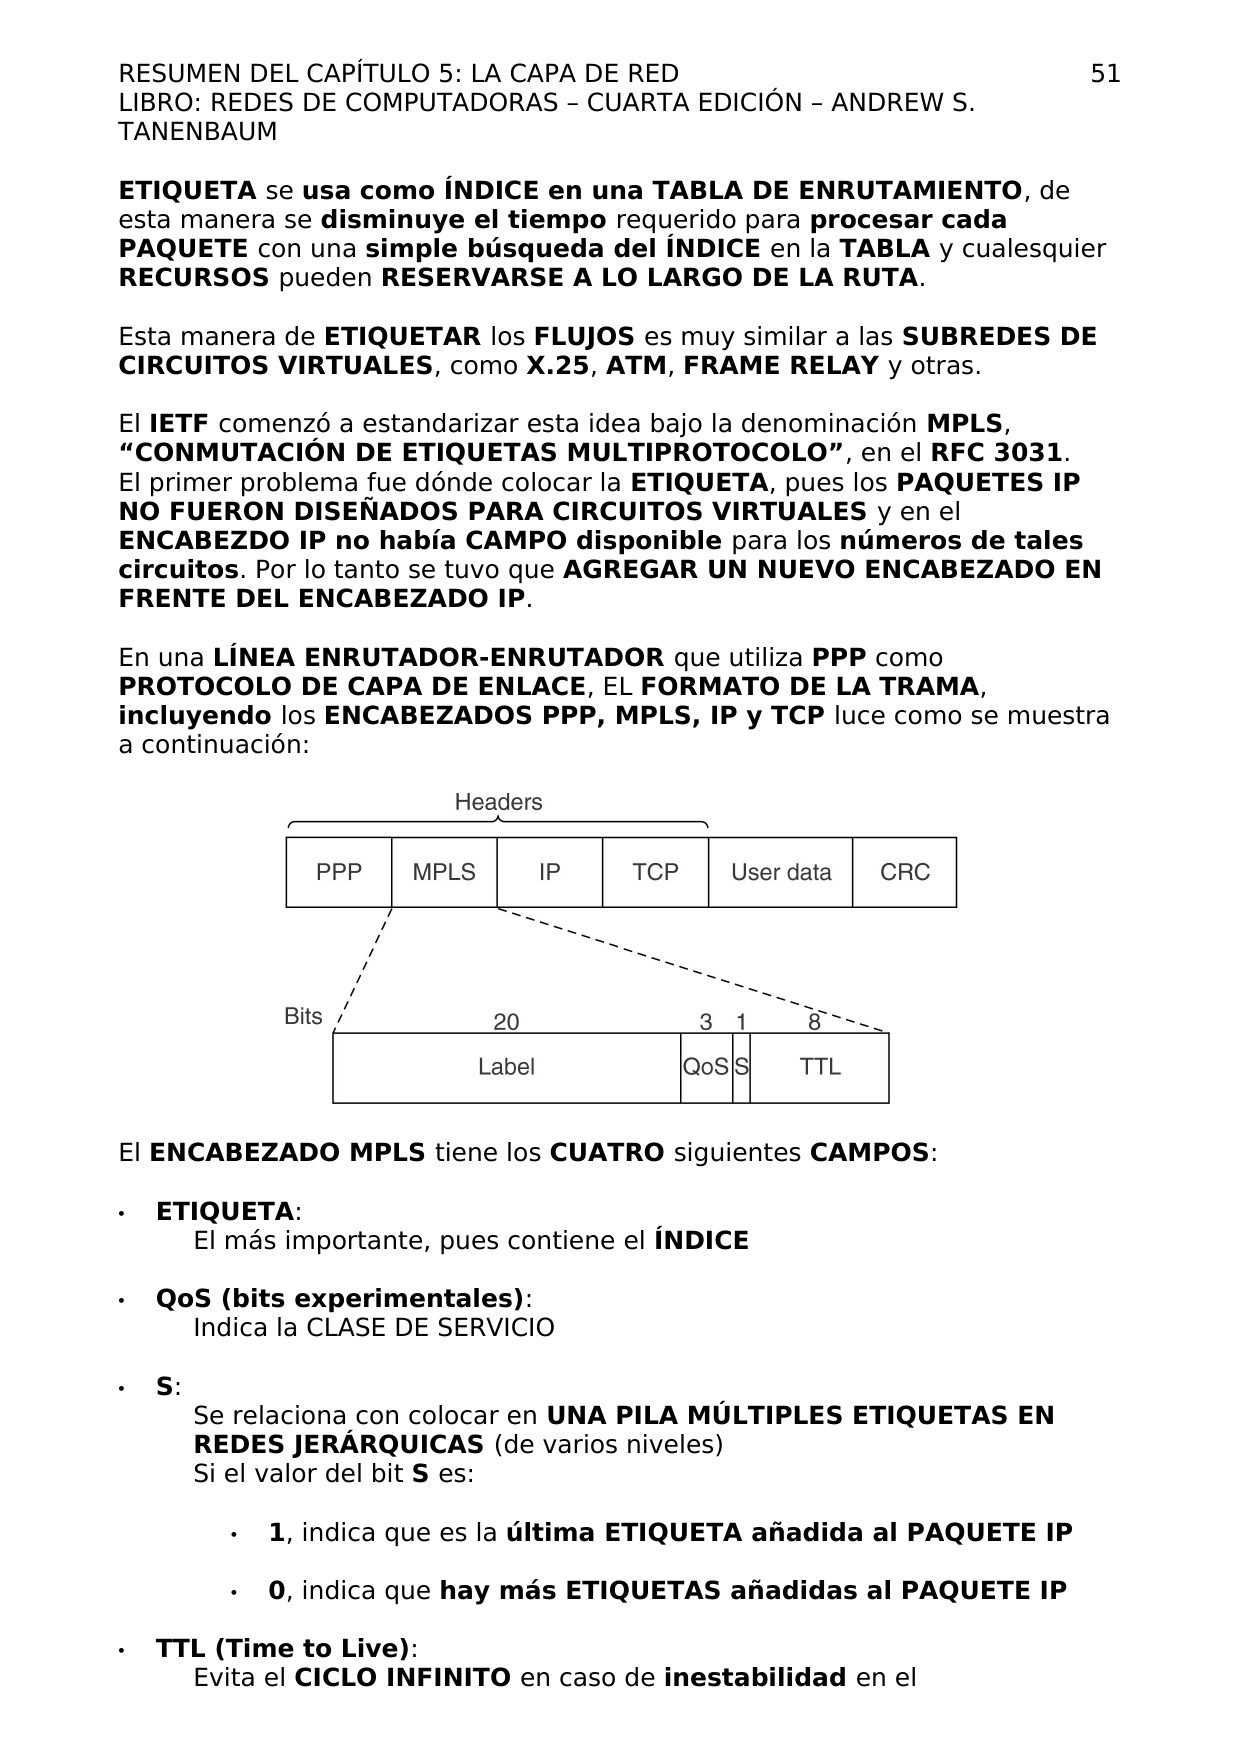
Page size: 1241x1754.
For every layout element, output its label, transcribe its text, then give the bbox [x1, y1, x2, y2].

text Esta manera de ETIQUETAR los FLUJOS es muy similar a las SUBREDES DE CIRCUITOS VIRTUALES, como X.25, ATM, FRAME RELAY y otras. [118, 322, 1122, 380]
text ETIQUETA se usa como ÍNDICE en una TABLA DE ENRUTAMIENTO, de esta manera se disminuye el tiempo requerido para procesar cada PAQUETE con una simple búsqueda del ÍNDICE en la TABLA y cualesquier RECURSOS pueden RESERVARSE A LO LARGO DE LA RUTA. [118, 176, 1122, 293]
text El ENCABEZADO MPLS tiene los CUATRO siguientes CAMPOS: [118, 1138, 1122, 1168]
list Indica la CLASE DE SERVICIO [156, 1313, 1122, 1343]
text El primer problema fue dónde colocar la ETIQUETA, pues los PAQUETES IP NO FUERON DISEÑADOS PARA CIRCUITOS VIRTUALES y en el ENCABEZDO IP no había CAMPO disponible para los números de tales circuitos. Por lo tanto se tuvo que AGREGAR UN NUEVO ENCABEZADO EN FRENTE DEL ENCABEZADO IP. [118, 468, 1122, 613]
list ETIQUETA: [118, 1197, 1122, 1226]
list QoS (bits experimentales): [118, 1284, 1122, 1313]
picture [257, 759, 983, 1135]
list Evita el CICLO INFINITO en caso de inestabilidad en el [156, 1663, 1122, 1693]
list S: [118, 1372, 1122, 1401]
list TTL (Time to Live): [118, 1634, 1122, 1663]
list 0, indica que hay más ETIQUETAS añadidas al PAQUETE IP [231, 1576, 1122, 1605]
list El más importante, pues contiene el ÍNDICE [156, 1226, 1122, 1255]
list Si el valor del bit S es: [156, 1459, 1122, 1488]
text El IETF comenzó a estandarizar esta idea bajo la denominación MPLS, “CONMUTACIÓN DE ETIQUETAS MULTIPROTOCOLO”, en el RFC 3031. [118, 409, 1122, 468]
list Se relaciona con colocar en UNA PILA MÚLTIPLES ETIQUETAS EN REDES JERÁRQUICAS (de varios niveles) [156, 1401, 1122, 1459]
text En una LÍNEA ENRUTADOR-ENRUTADOR que utiliza PPP como PROTOCOLO DE CAPA DE ENLACE, EL FORMATO DE LA TRAMA, incluyendo los ENCABEZADOS PPP, MPLS, IP y TCP luce como se muestra a continuación: [118, 643, 1122, 759]
list 1, indica que es la última ETIQUETA añadida al PAQUETE IP [231, 1518, 1122, 1547]
